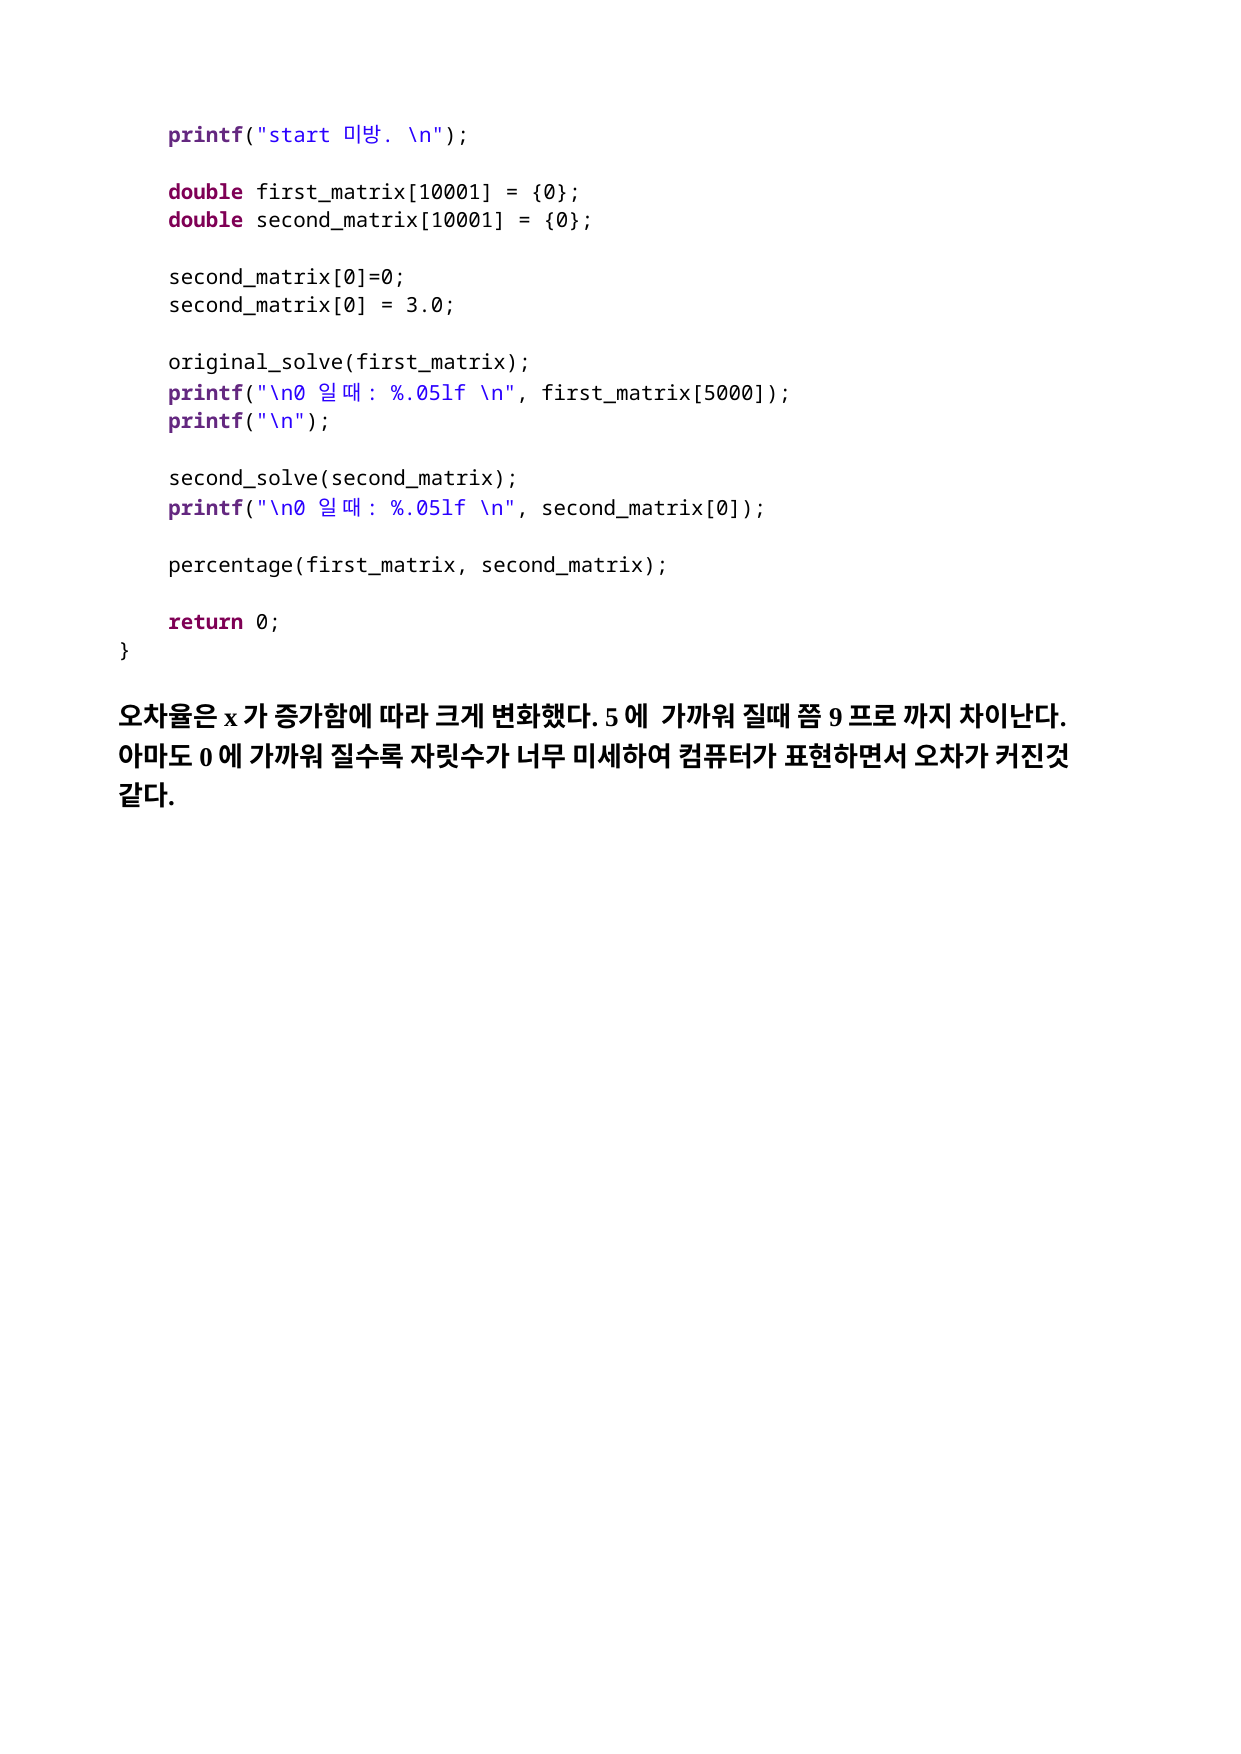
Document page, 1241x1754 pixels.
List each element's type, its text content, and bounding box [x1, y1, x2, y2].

text return 0; [118, 607, 1122, 636]
text double first_matrix[10001] = {0}; [118, 177, 1122, 205]
text second_solve(second_matrix); [118, 463, 1122, 492]
text } [118, 636, 1122, 664]
text 오차율은 x가 증가함에 따라 크게 변화했다. 5에 가까워 질때 쯤 9프로 까지 차이난다. [118, 695, 1122, 734]
text second_matrix[0]=0; [118, 262, 1122, 291]
text printf("\n0 일 때 : %.05lf \n", first_matrix[5000]); [118, 376, 1122, 406]
text 아마도 0에 가까워 질수록 자릿수가 너무 미세하여 컴퓨터가 표현하면서 오차가 커진것 같다. [118, 734, 1122, 813]
text printf("\n"); [118, 406, 1122, 435]
text printf("\n0 일 때 : %.05lf \n", second_matrix[0]); [118, 492, 1122, 522]
text printf("start 미방. \n"); [118, 118, 1122, 148]
text double second_matrix[10001] = {0}; [118, 205, 1122, 234]
text percentage(first_matrix, second_matrix); [118, 550, 1122, 579]
text second_matrix[0] = 3.0; [118, 291, 1122, 319]
text original_solve(first_matrix); [118, 347, 1122, 376]
